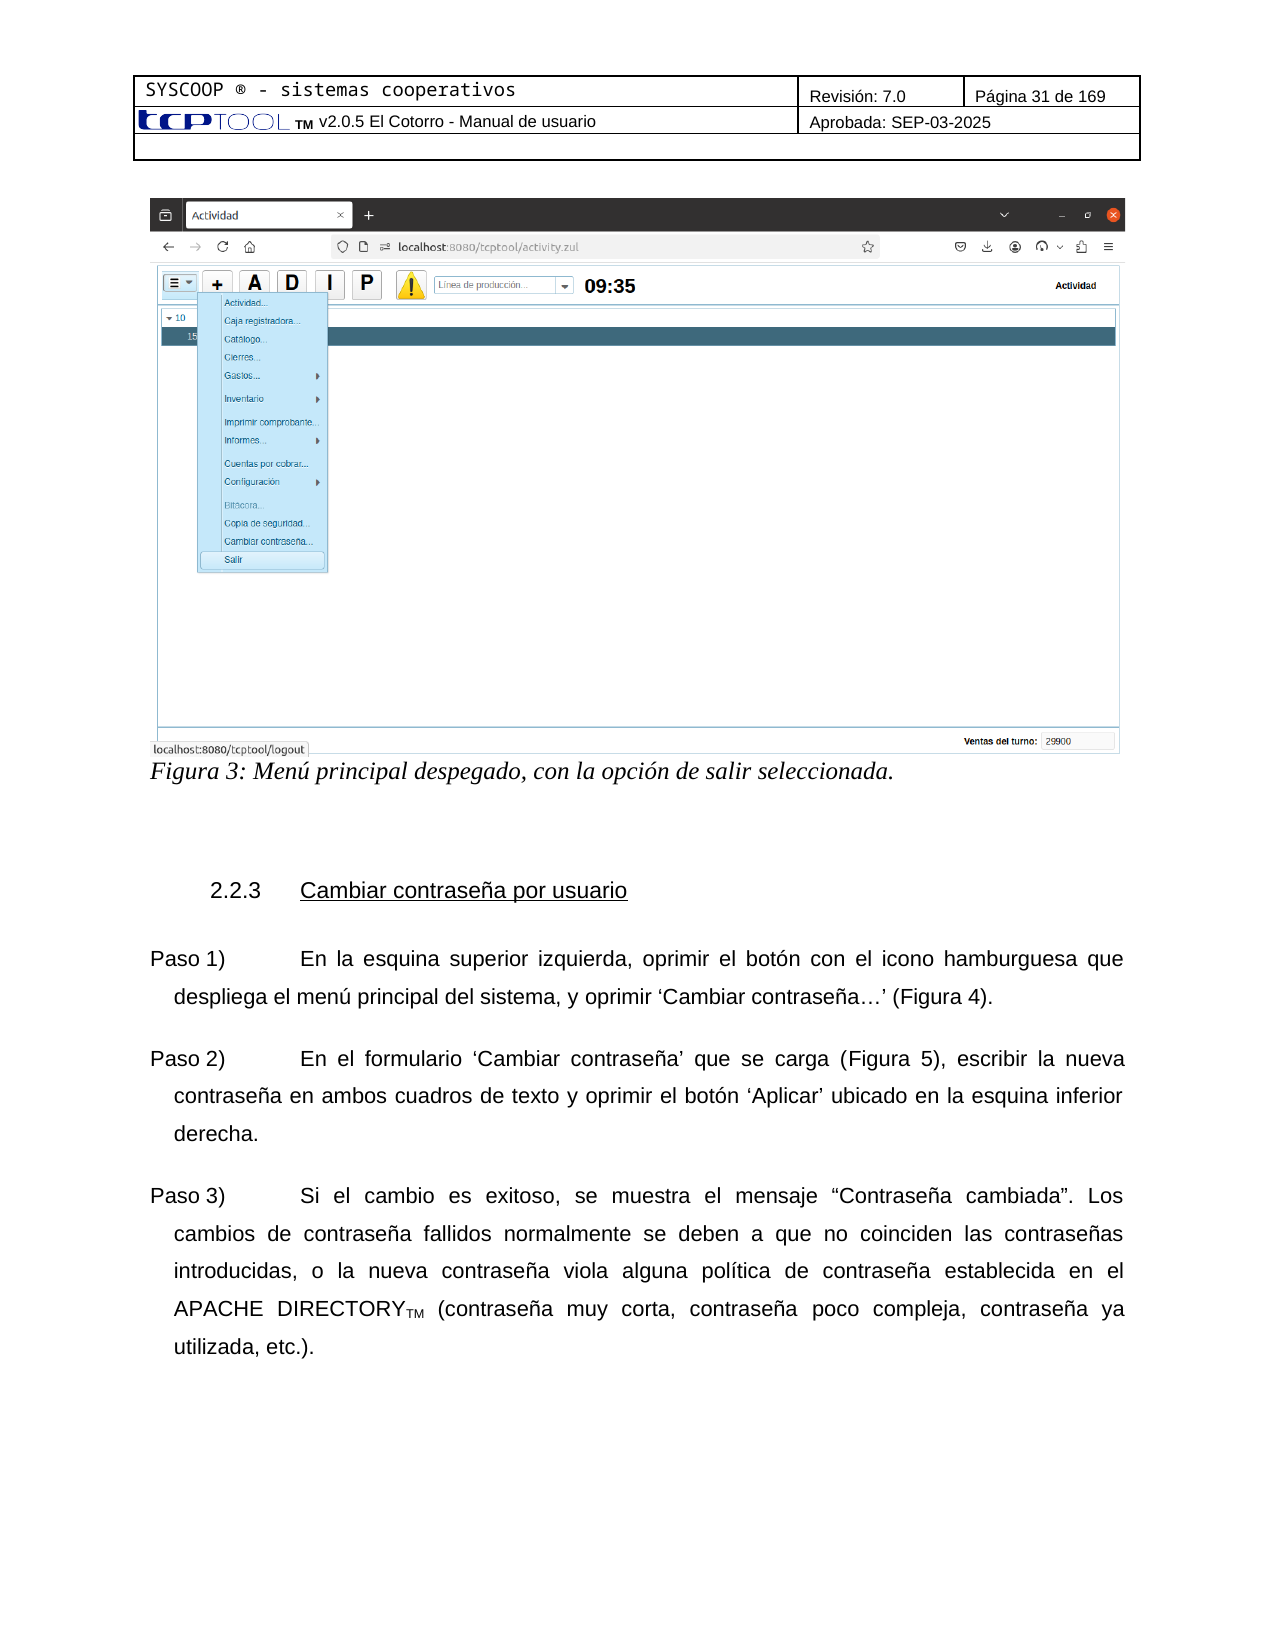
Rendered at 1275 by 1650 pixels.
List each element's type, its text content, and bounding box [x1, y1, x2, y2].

list Si el cambio es exitoso, se muestra el mensaje “Contraseña cambiada”. Los cambios de contraseña fallidos normalmente se deben a que no coinciden las contraseñas introducidas, o la nueva contraseña viola alguna política de contraseña establecida en el APACHE DIRECTORYTM (contraseña muy corta, contraseña poco compleja, contraseña ya utilizada, etc.). [150, 1183, 1125, 1359]
text Figura 3: Menú principal despegado, con la opción de salir seleccionada. [150, 757, 1125, 785]
picture [150, 198, 1125, 757]
picture [138, 110, 290, 130]
list En el formulario ‘Cambiar contraseña’ que se carga (Figura 5), escribir la nueva contraseña en ambos cuadros de texto y oprimir el botón ‘Aplicar’ ubicado en la esquina inferior derecha. [150, 1045, 1125, 1146]
list En la esquina superior izquierda, oprimir el botón con el icono hamburguesa que despliega el menú principal del sistema, y oprimir ‘Cambiar contraseña…’ (Figura 4). [150, 946, 1125, 1009]
subtitle Cambiar contraseña por usuario [210, 877, 1125, 904]
